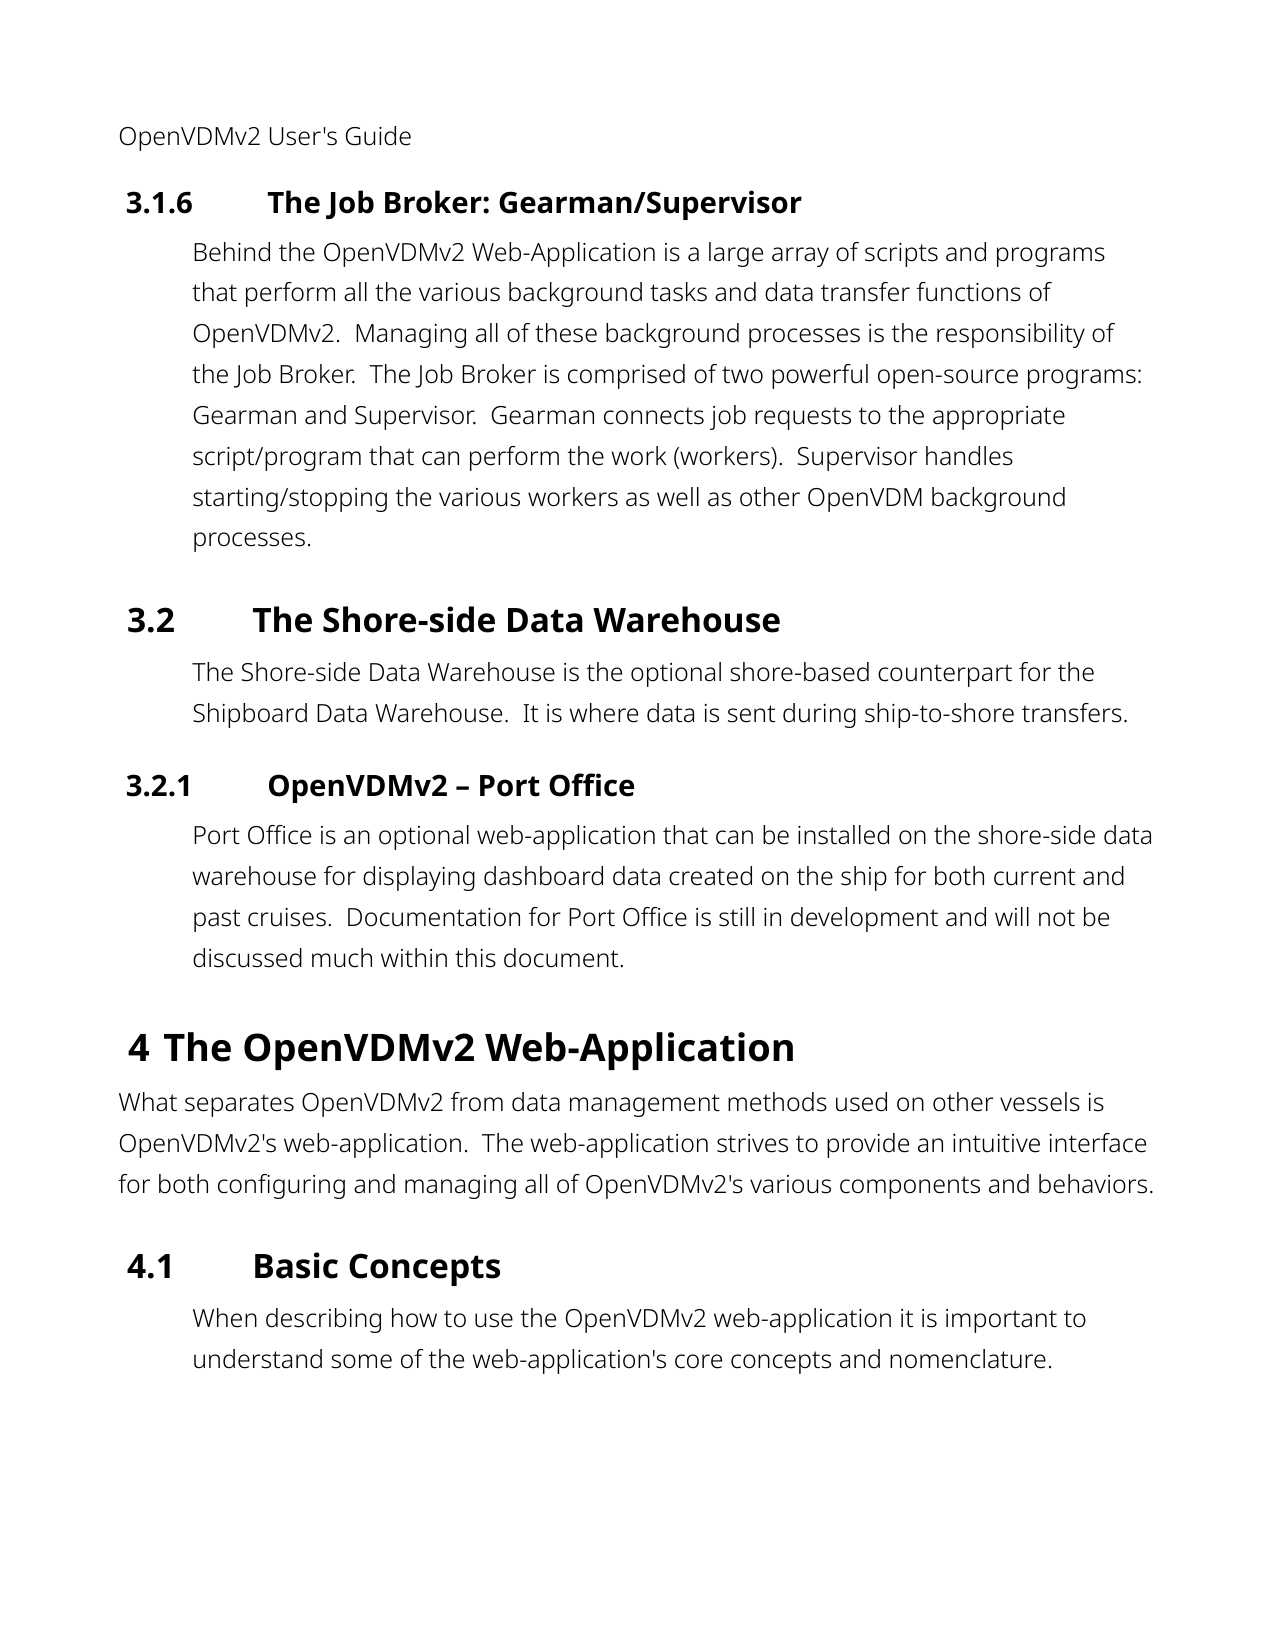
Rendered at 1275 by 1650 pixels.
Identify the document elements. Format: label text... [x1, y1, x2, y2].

subtitle The Job Broker: Gearman/Supervisor [118, 182, 1157, 222]
subtitle The OpenVDMv2 Web-Application [118, 1021, 1157, 1072]
text Behind the OpenVDMv2 Web-Application is a large array of scripts and programs that perform all the various background tasks and data transfer functions of OpenVDMv2. Managing all of these background processes is the responsibility of the Job Broker. The Job Broker is comprised of two powerful open-source programs: Gearman and Supervisor. Gearman connects job requests to the appropriate script/program that can perform the work (workers). Supervisor handles starting/stopping the various workers as well as other OpenVDM background processes. [192, 234, 1157, 554]
text When describing how to use the OpenVDMv2 web-application it is important to understand some of the web-application's core concepts and nomenclature. [192, 1301, 1157, 1376]
subtitle OpenVDMv2 – Port Office [118, 765, 1157, 805]
text What separates OpenVDMv2 from data management methods used on other vessels is OpenVDMv2's web-application. The web-application strives to provide an intuitive interface for both configuring and managing all of OpenVDMv2's various components and behaviors. [118, 1085, 1157, 1201]
subtitle The Shore-side Data Warehouse [118, 596, 1157, 642]
text Port Office is an optional web-application that can be installed on the shore-side data warehouse for displaying dashboard data created on the ship for both current and past cruises. Documentation for Port Office is still in development and will not be discussed much within this document. [192, 818, 1157, 974]
text The Shore-side Data Warehouse is the optional shore-based counterpart for the Shipboard Data Warehouse. It is where data is sent during ship-to-shore transfers. [192, 654, 1157, 729]
subtitle Basic Concepts [118, 1243, 1157, 1288]
